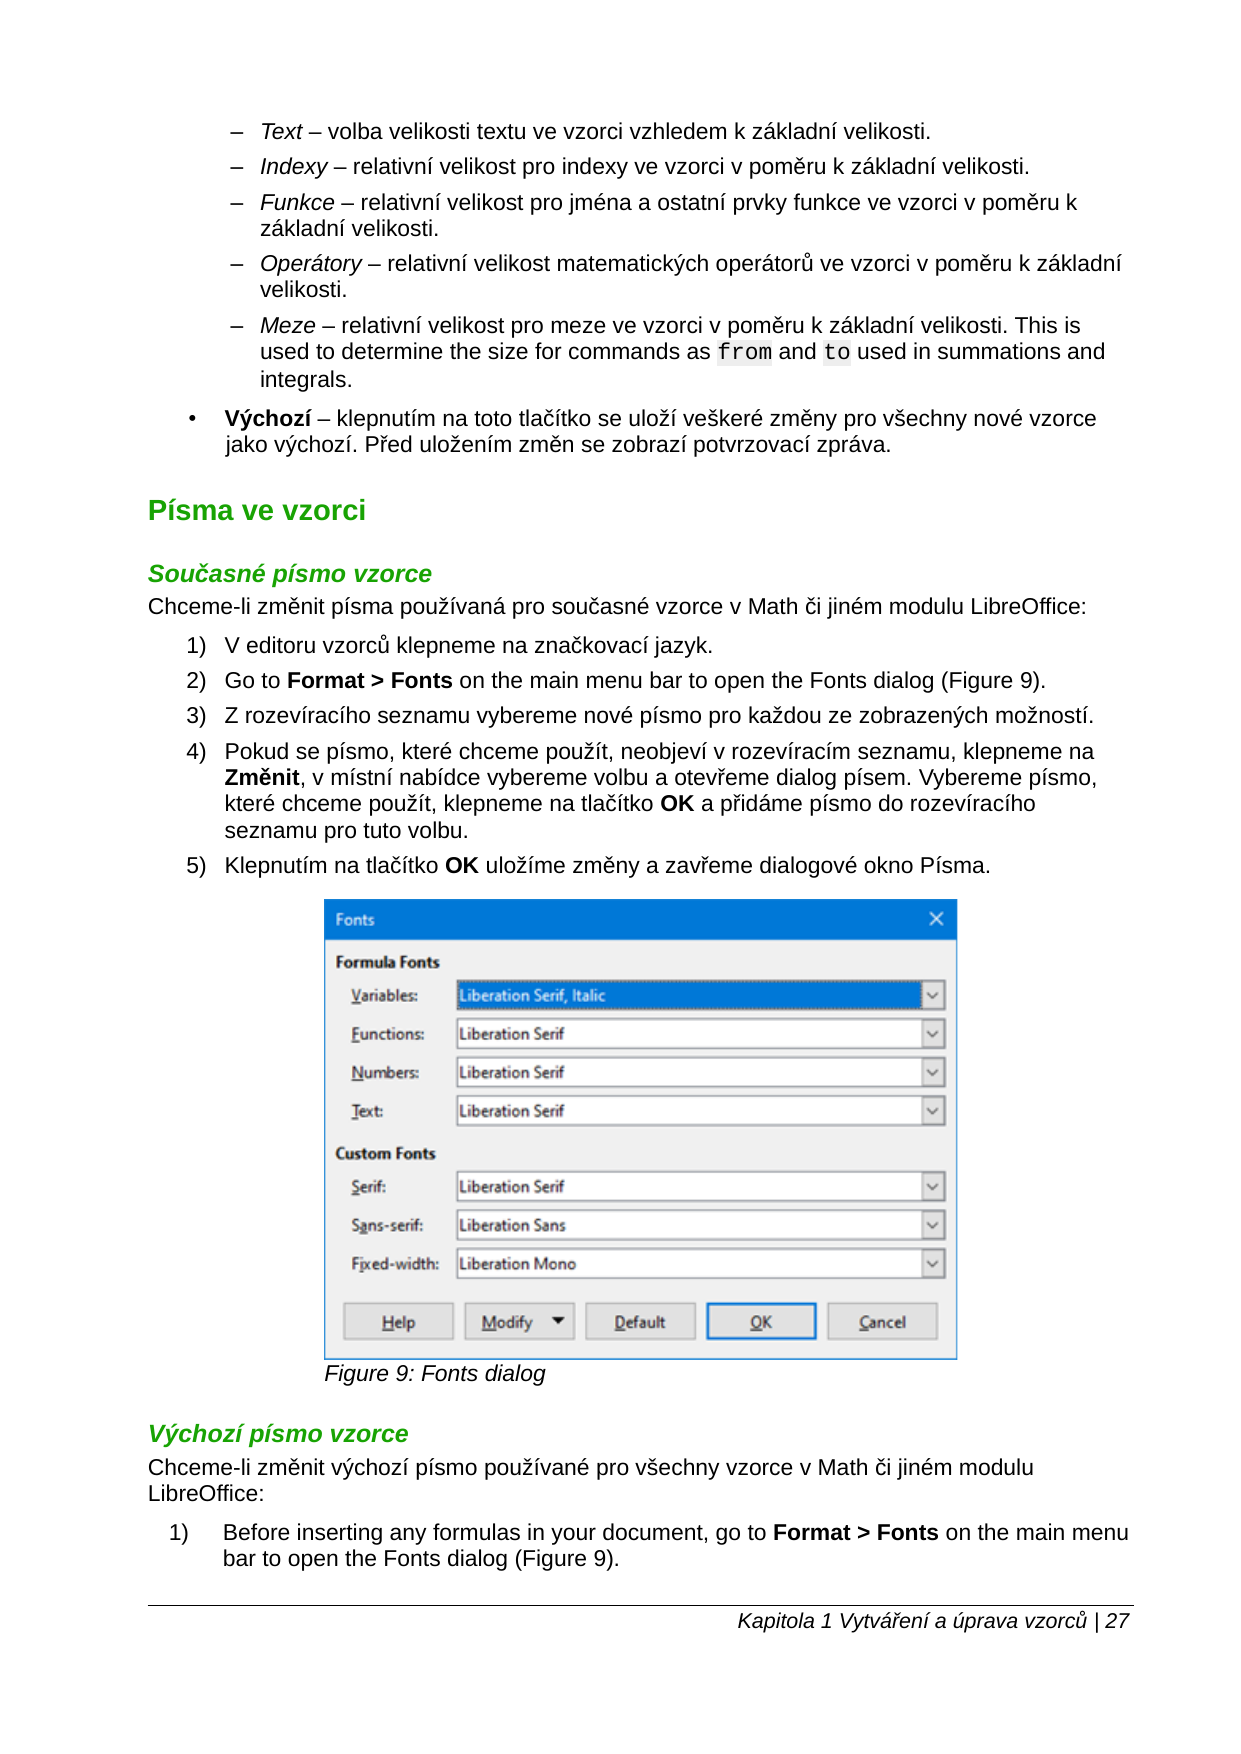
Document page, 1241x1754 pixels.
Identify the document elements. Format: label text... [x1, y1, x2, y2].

subtitle Současné písmo vzorce [148, 558, 1134, 587]
list Indexy – relativní velikost pro indexy ve vzorci v poměru k základní velikosti. [230, 153, 1134, 180]
list Operátory – relativní velikost matematických operátorů ve vzorci v poměru k základní velikosti. [230, 250, 1134, 303]
text Figure 9: Fonts dialog [324, 1360, 958, 1386]
list Text – volba velikosti textu ve vzorci vzhledem k základní velikosti. [230, 118, 1134, 144]
list Výchozí – klepnutím na toto tlačítko se uloží veškeré změny pro všechny nové vzorce jako výchozí. Před uložením změn se zobrazí potvrzovací zpráva. [185, 402, 1134, 460]
list Pokud se písmo, které chceme použít, neobjeví v rozevíracím seznamu, klepneme na Změnit, v místní nabídce vybereme volbu a otevřeme dialog písem. Vybereme písmo, které chceme použít, klepneme na tlačítko OK a přidáme písmo do rozevíracího seznamu pro tuto volbu. [207, 738, 1134, 843]
picture [324, 899, 958, 1360]
text Chceme-li změnit výchozí písmo používané pro všechny vzorce v Math či jiném modulu LibreOffice: [148, 1454, 1134, 1506]
list Funkce – relativní velikost pro jména a ostatní prvky funkce ve vzorci v poměru k základní velikosti. [230, 188, 1134, 241]
text Chceme-li změnit písma používaná pro současné vzorce v Math či jiném modulu LibreOffice: [148, 593, 1134, 619]
list Z rozevíracího seznamu vybereme nové písmo pro každou ze zobrazených možností. [207, 702, 1134, 729]
subtitle Písma ve vzorci [148, 493, 1134, 526]
list Klepnutím na tlačítko OK uložíme změny a zavřeme dialogové okno Písma. [207, 852, 1134, 878]
list Go to Format > Fonts on the main menu bar to open the Fonts dialog (Figure 9). [207, 667, 1134, 694]
subtitle Výchozí písmo vzorce [148, 1419, 1134, 1448]
list Meze – relativní velikost pro meze ve vzorci v poměru k základní velikosti. This is used to determine the size for commands as from and to used in summations and integrals. [230, 312, 1134, 393]
list V editoru vzorců klepneme na značkovací jazyk. [207, 632, 1134, 658]
list Before inserting any formulas in your document, go to Format > Fonts on the main menu bar to open the Fonts dialog (Figure 9). [189, 1519, 1134, 1572]
